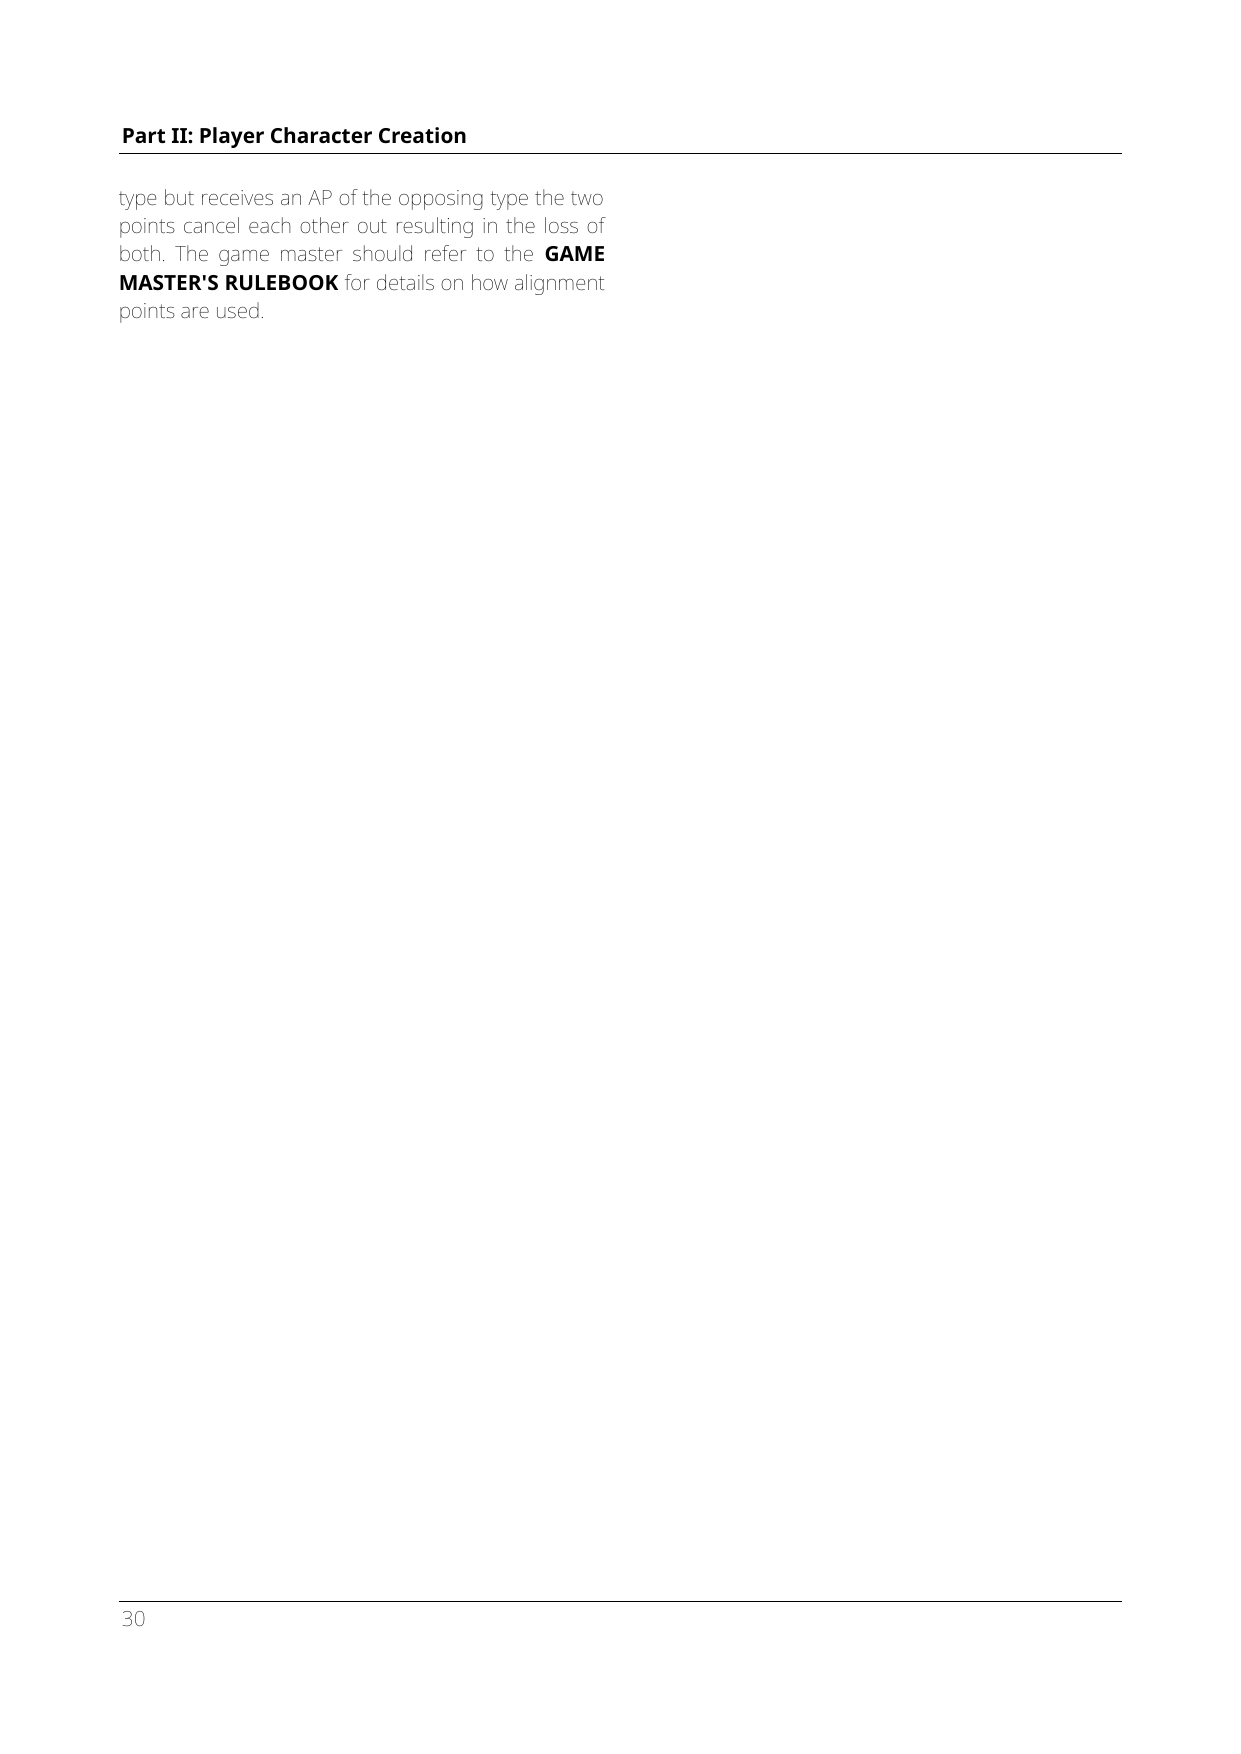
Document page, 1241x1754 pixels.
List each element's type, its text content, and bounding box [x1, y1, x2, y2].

text type but receives an AP of the opposing type the two points cancel each other out resulting in the loss of both. The game master should refer to the GAME MASTER'S RULEBOOK for details on how alignment points are used. [118, 183, 605, 325]
